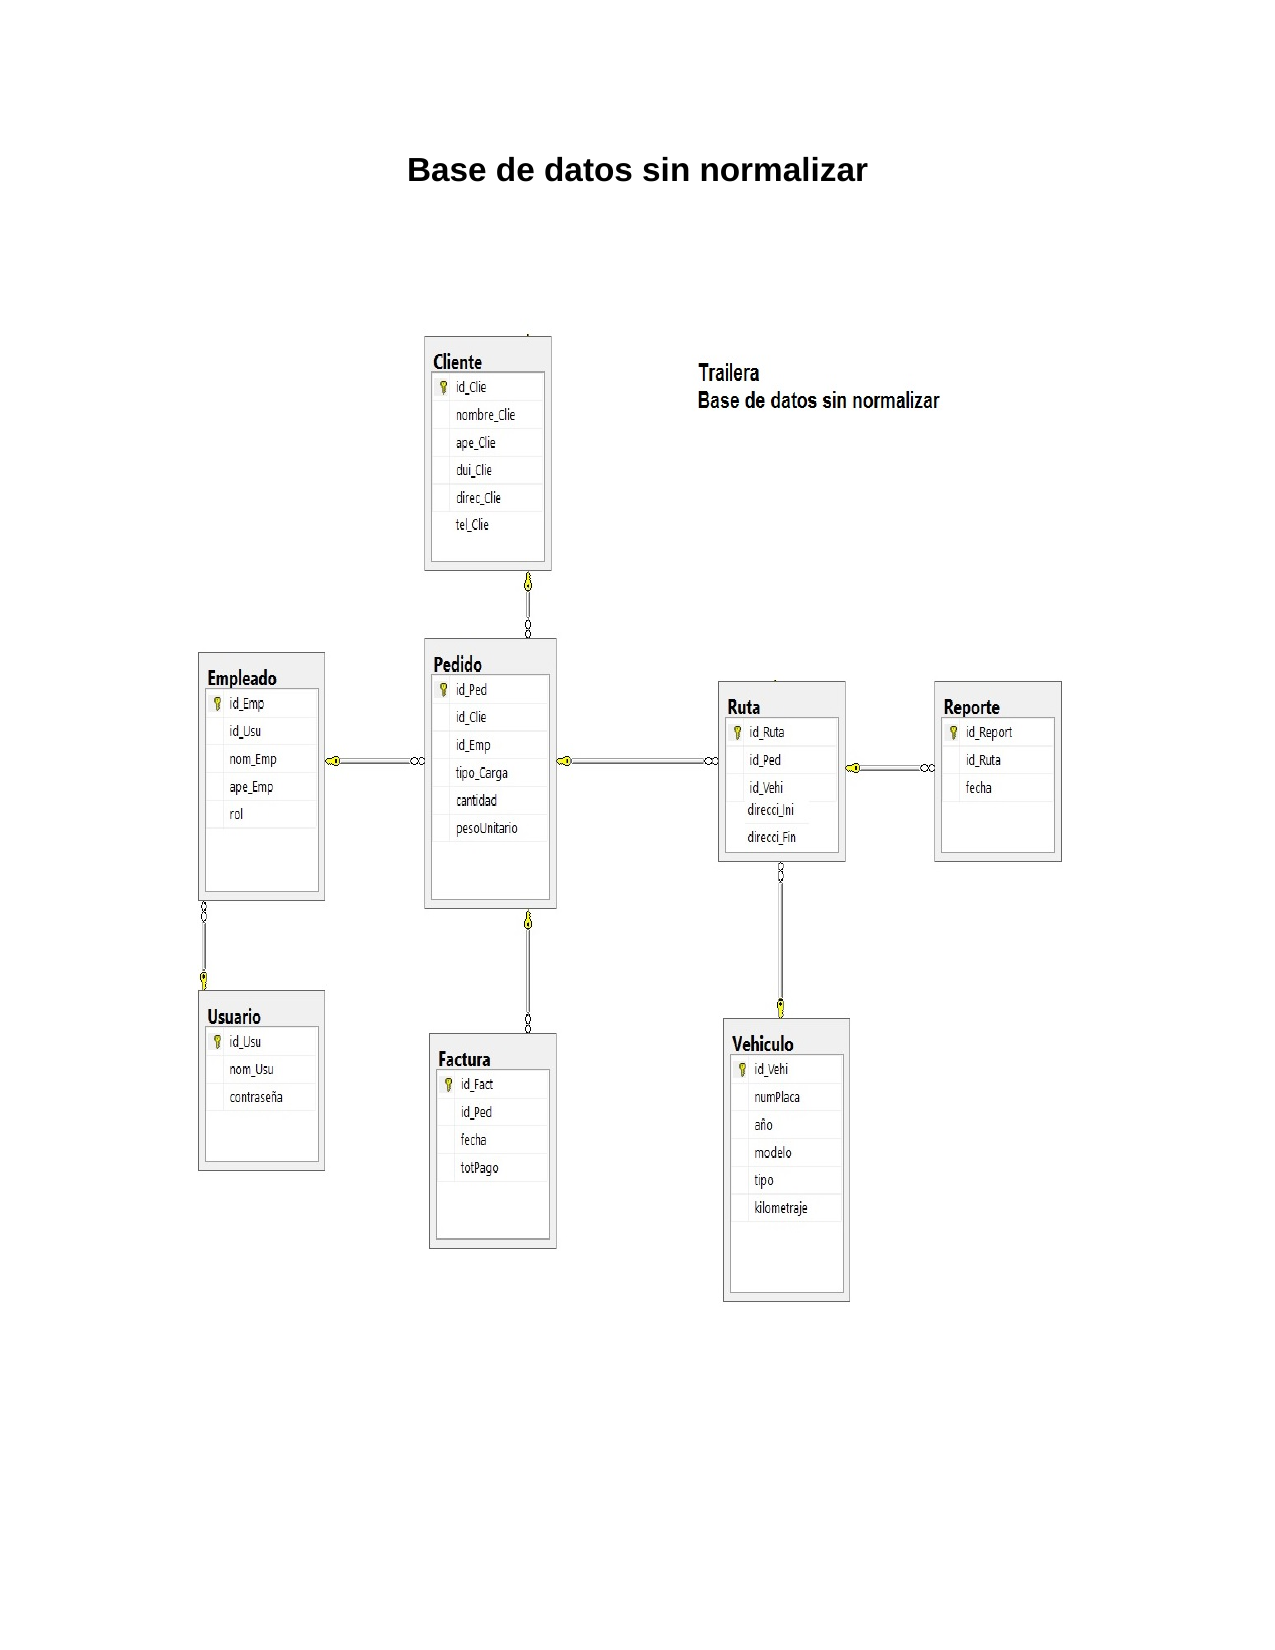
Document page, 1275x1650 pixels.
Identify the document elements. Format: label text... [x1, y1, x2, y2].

text Base de datos sin normalizar [150, 150, 1125, 188]
picture [150, 208, 1124, 1404]
